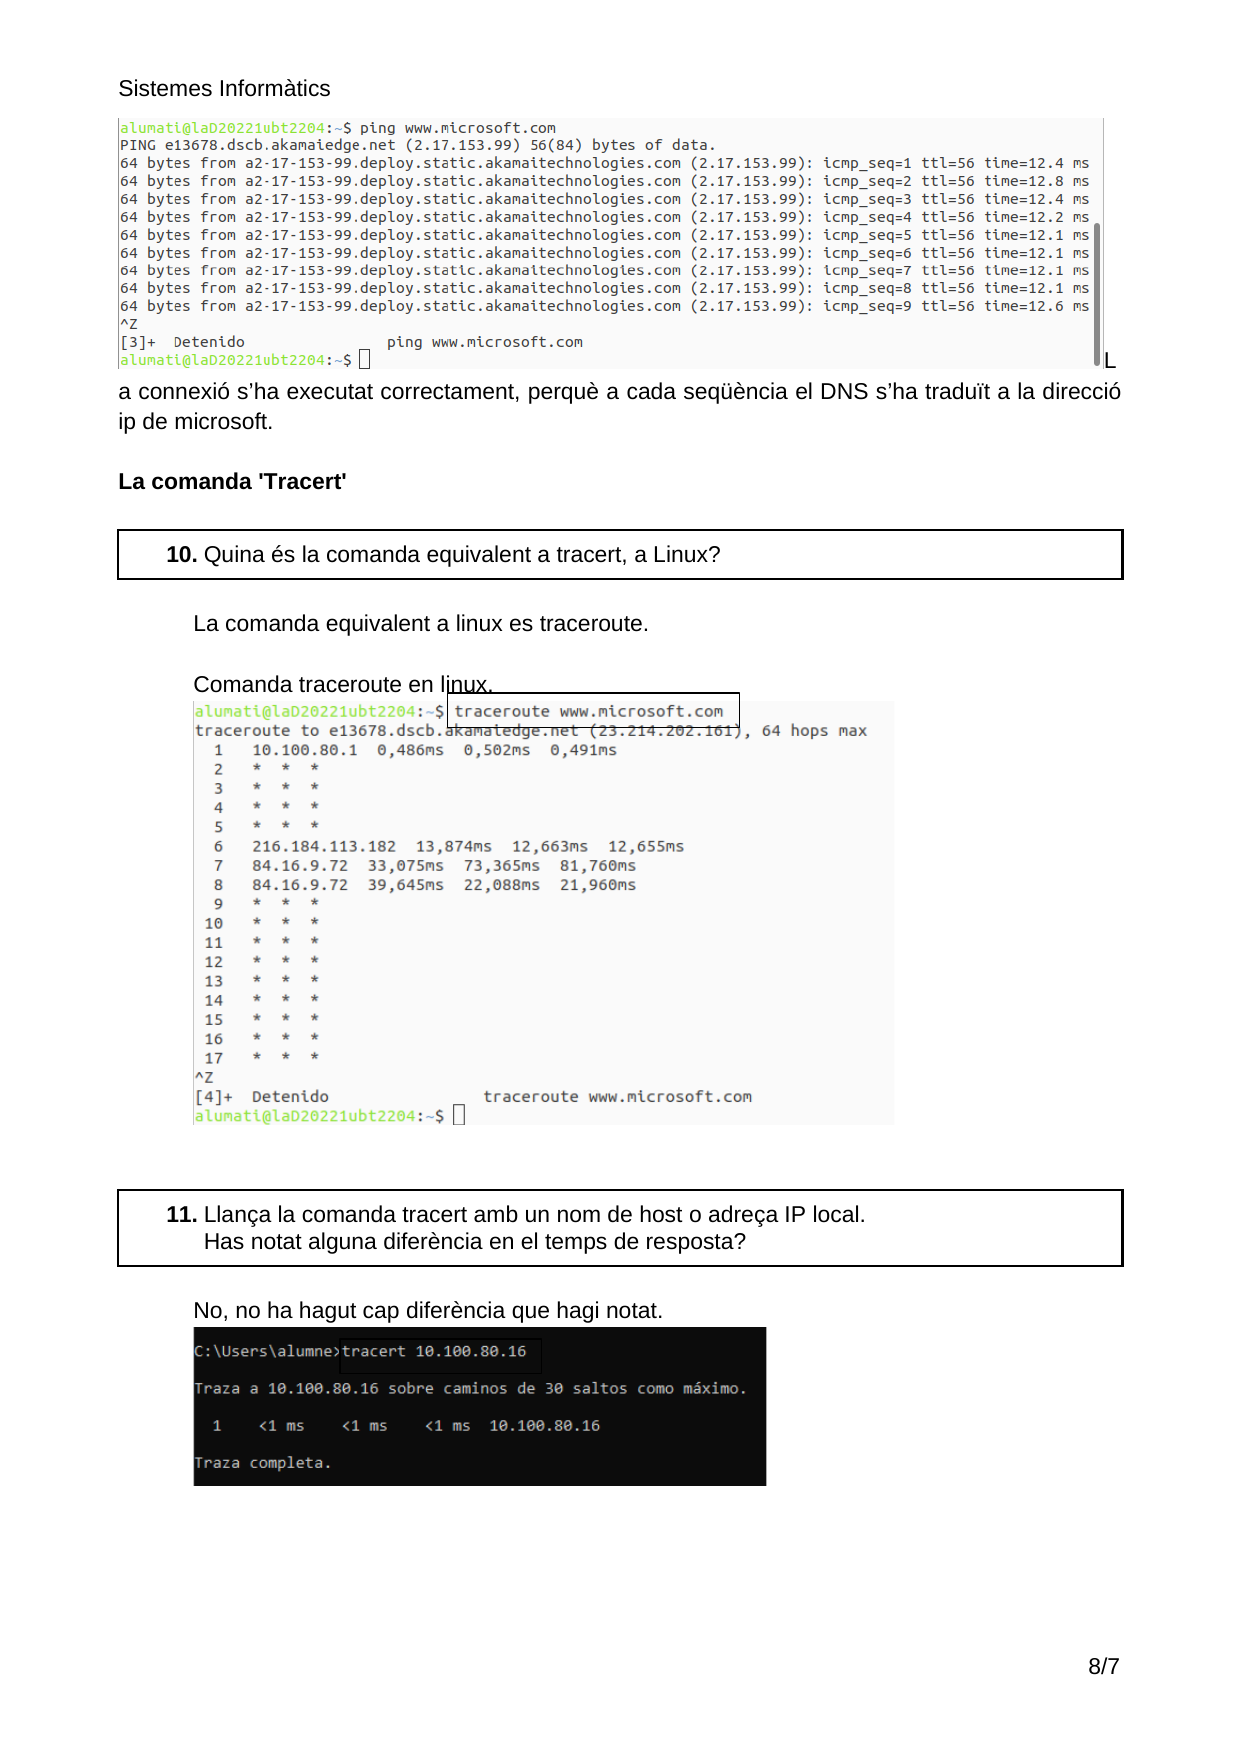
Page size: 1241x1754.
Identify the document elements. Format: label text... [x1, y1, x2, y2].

picture [118, 342, 416, 369]
text Comanda traceroute en linux. [118, 671, 1122, 697]
table_header Llança la comanda tracert amb un nom de host o adreça IP local. Has notat alguna diferència en el temps de resposta? [119, 1191, 1121, 1264]
table_header Quina és la comanda equivalent a tracert, a Linux? [119, 531, 1121, 578]
text No, no ha hagut cap diferència que hagi notat. [118, 1297, 1122, 1323]
text La comanda 'Tracert' [118, 468, 1122, 495]
text La connexió s’ha executat correctament, perquè a cada seqüència el DNS s’ha traduït a la direcció ip de microsoft. [118, 118, 1122, 434]
picture [193, 1040, 309, 1125]
text La comanda equivalent a linux es traceroute. [118, 610, 1122, 637]
